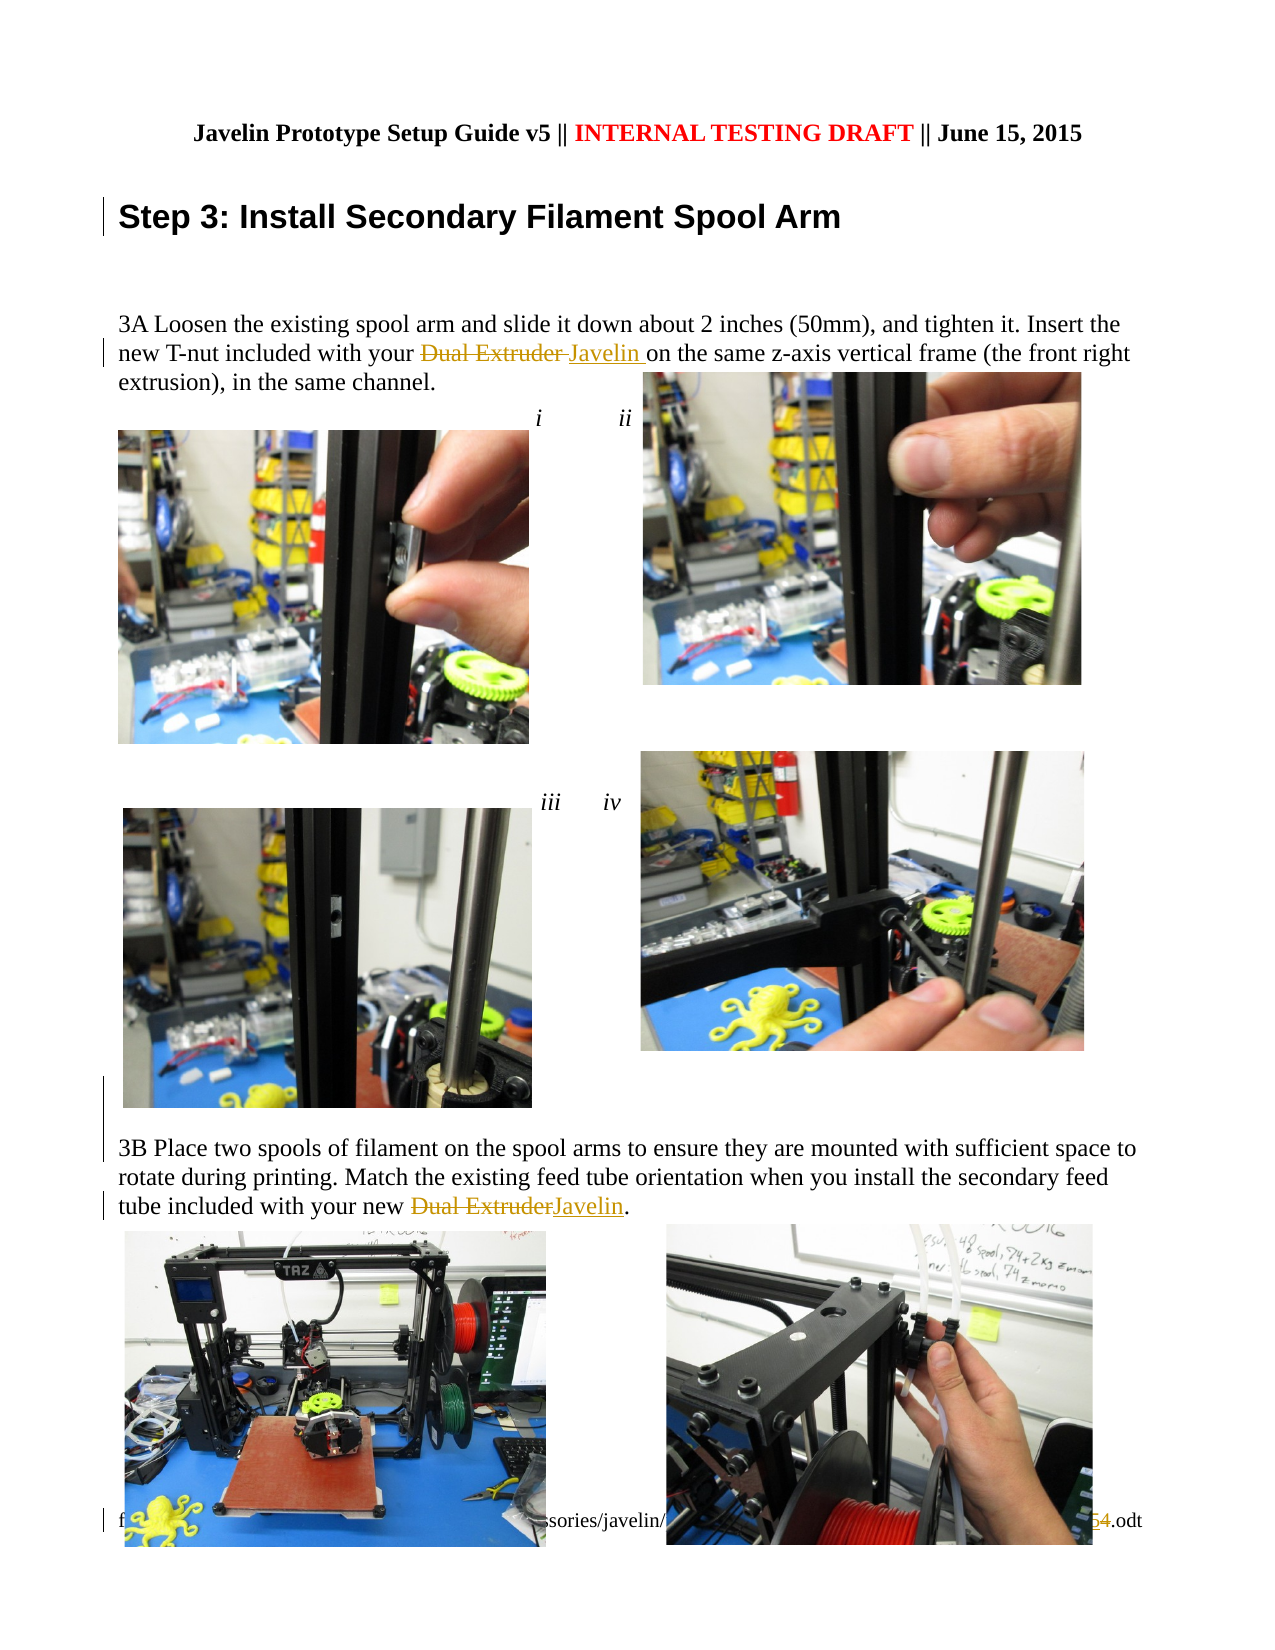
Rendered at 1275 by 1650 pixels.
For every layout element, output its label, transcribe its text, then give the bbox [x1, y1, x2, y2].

picture [124, 1231, 546, 1547]
picture [118, 430, 529, 744]
text [1082, 396, 1157, 434]
text 3A Loosen the existing spool arm and slide it down about 2 inches (50mm), and tighten it. Insert the new T-nut included with your Javelin on the same z-axis vertical frame (the front right extrusion), in the same channel. [118, 309, 1157, 396]
subtitle Step 3: Install Secondary Filament Spool Arm [118, 197, 1157, 236]
picture [123, 808, 532, 1108]
text iii iv [118, 779, 640, 817]
text i ii [118, 396, 642, 434]
picture [640, 751, 1085, 1051]
text 3B Place two spools of filament on the spool arms to ensure they are mounted with sufficient space to rotate during printing. Match the existing feed tube orientation when you install the secondary feed tube included with your new Javelin. [118, 1133, 1157, 1220]
text [1085, 779, 1157, 817]
picture [666, 1224, 1093, 1545]
picture [642, 372, 1082, 685]
